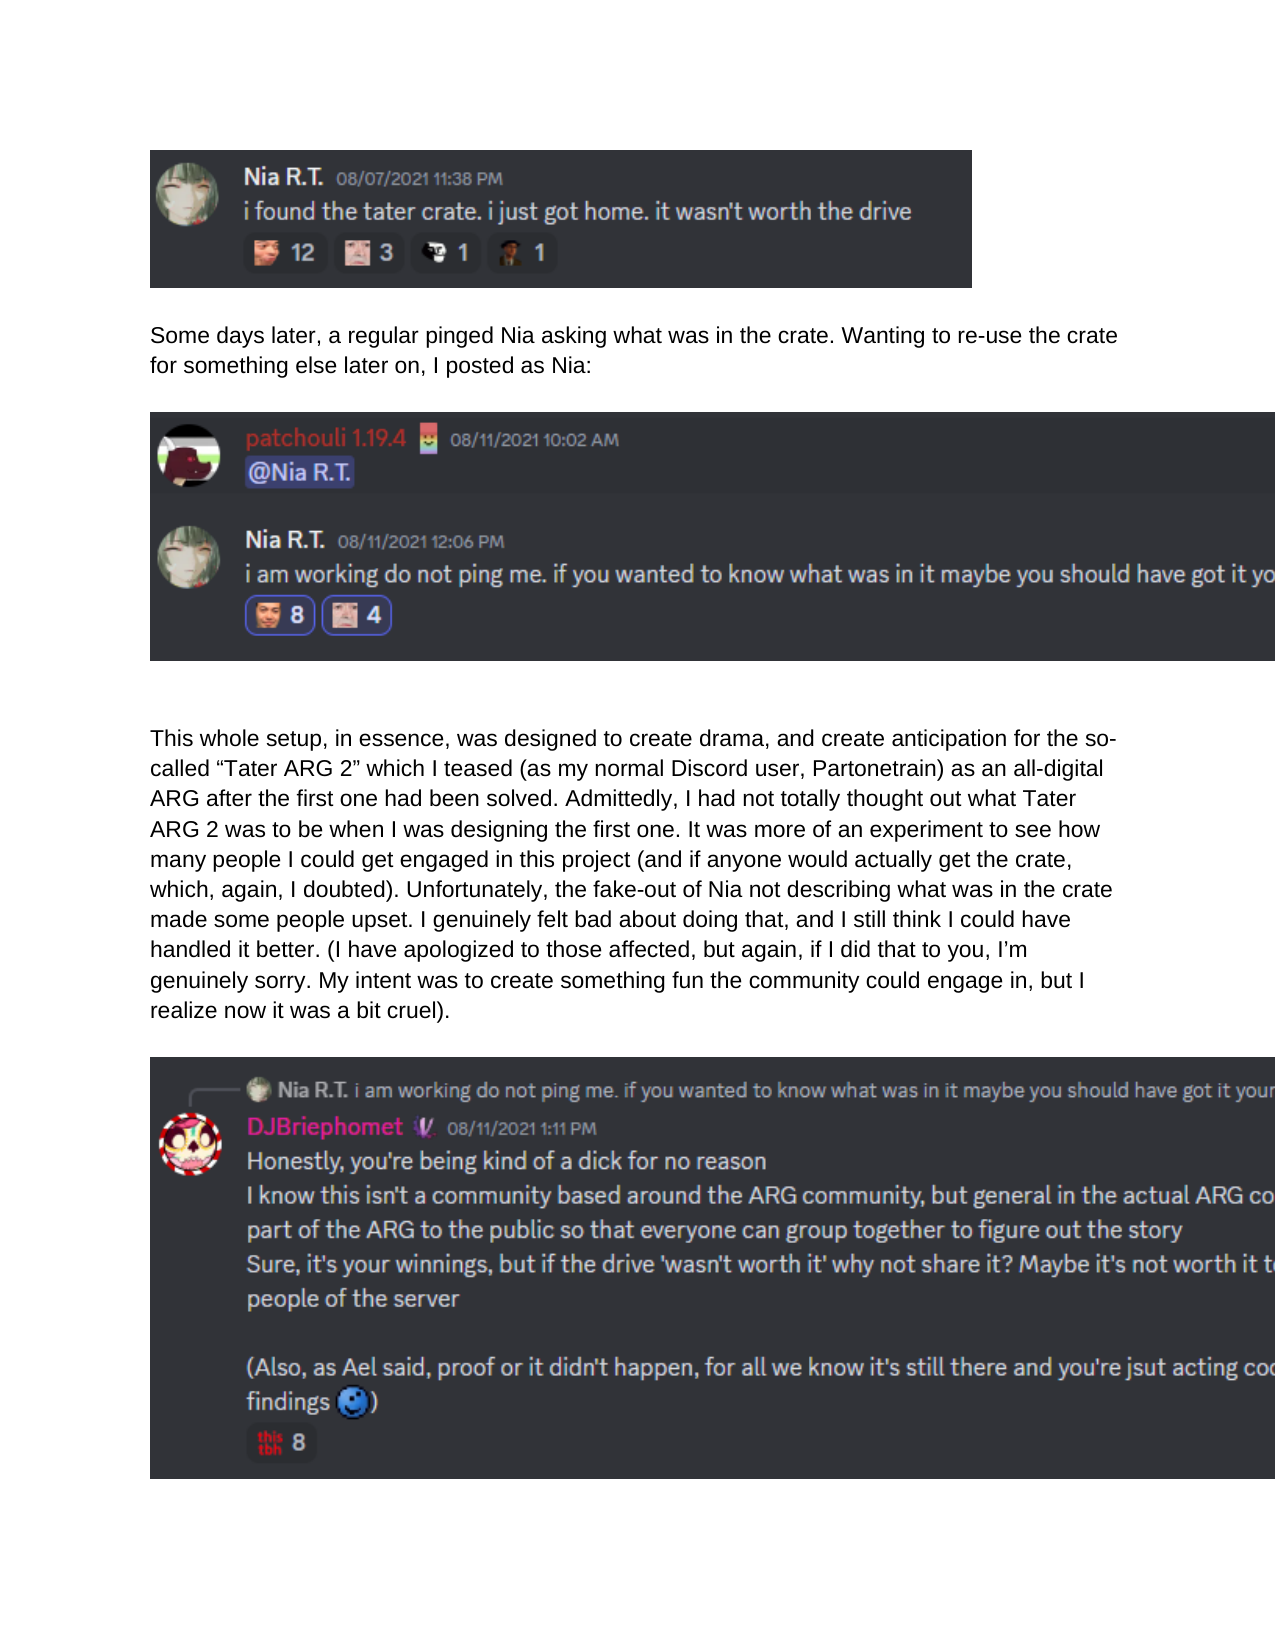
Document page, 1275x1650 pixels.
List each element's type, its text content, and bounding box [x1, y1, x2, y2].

text This whole setup, in essence, was designed to create drama, and create anticipation for the so-called “Tater ARG 2” which I teased (as my normal Discord user, Partonetrain) as an all-digital ARG after the first one had been solved. Admittedly, I had not totally thought out what Tater ARG 2 was to be when I was designing the first one. It was more of an experiment to see how many people I could get engaged in this project (and if anyone would actually get the crate, which, again, I doubted). Unfortunately, the fake-out of Nia not describing what was in the crate made some people upset. I genuinely felt bad about doing that, and I still think I could have handled it better. (I have apologized to those affected, but again, if I did that to you, I’m genuinely sorry. My intent was to create something fun the community could engage in, but I realize now it was a bit cruel). [150, 725, 1125, 1023]
picture [150, 1057, 1275, 1479]
text Some days later, a regular pinged Nia asking what was in the crate. Wanting to re-use the crate for something else later on, I posted as Nia: [150, 322, 1125, 378]
picture [150, 412, 1275, 661]
picture [150, 150, 972, 288]
